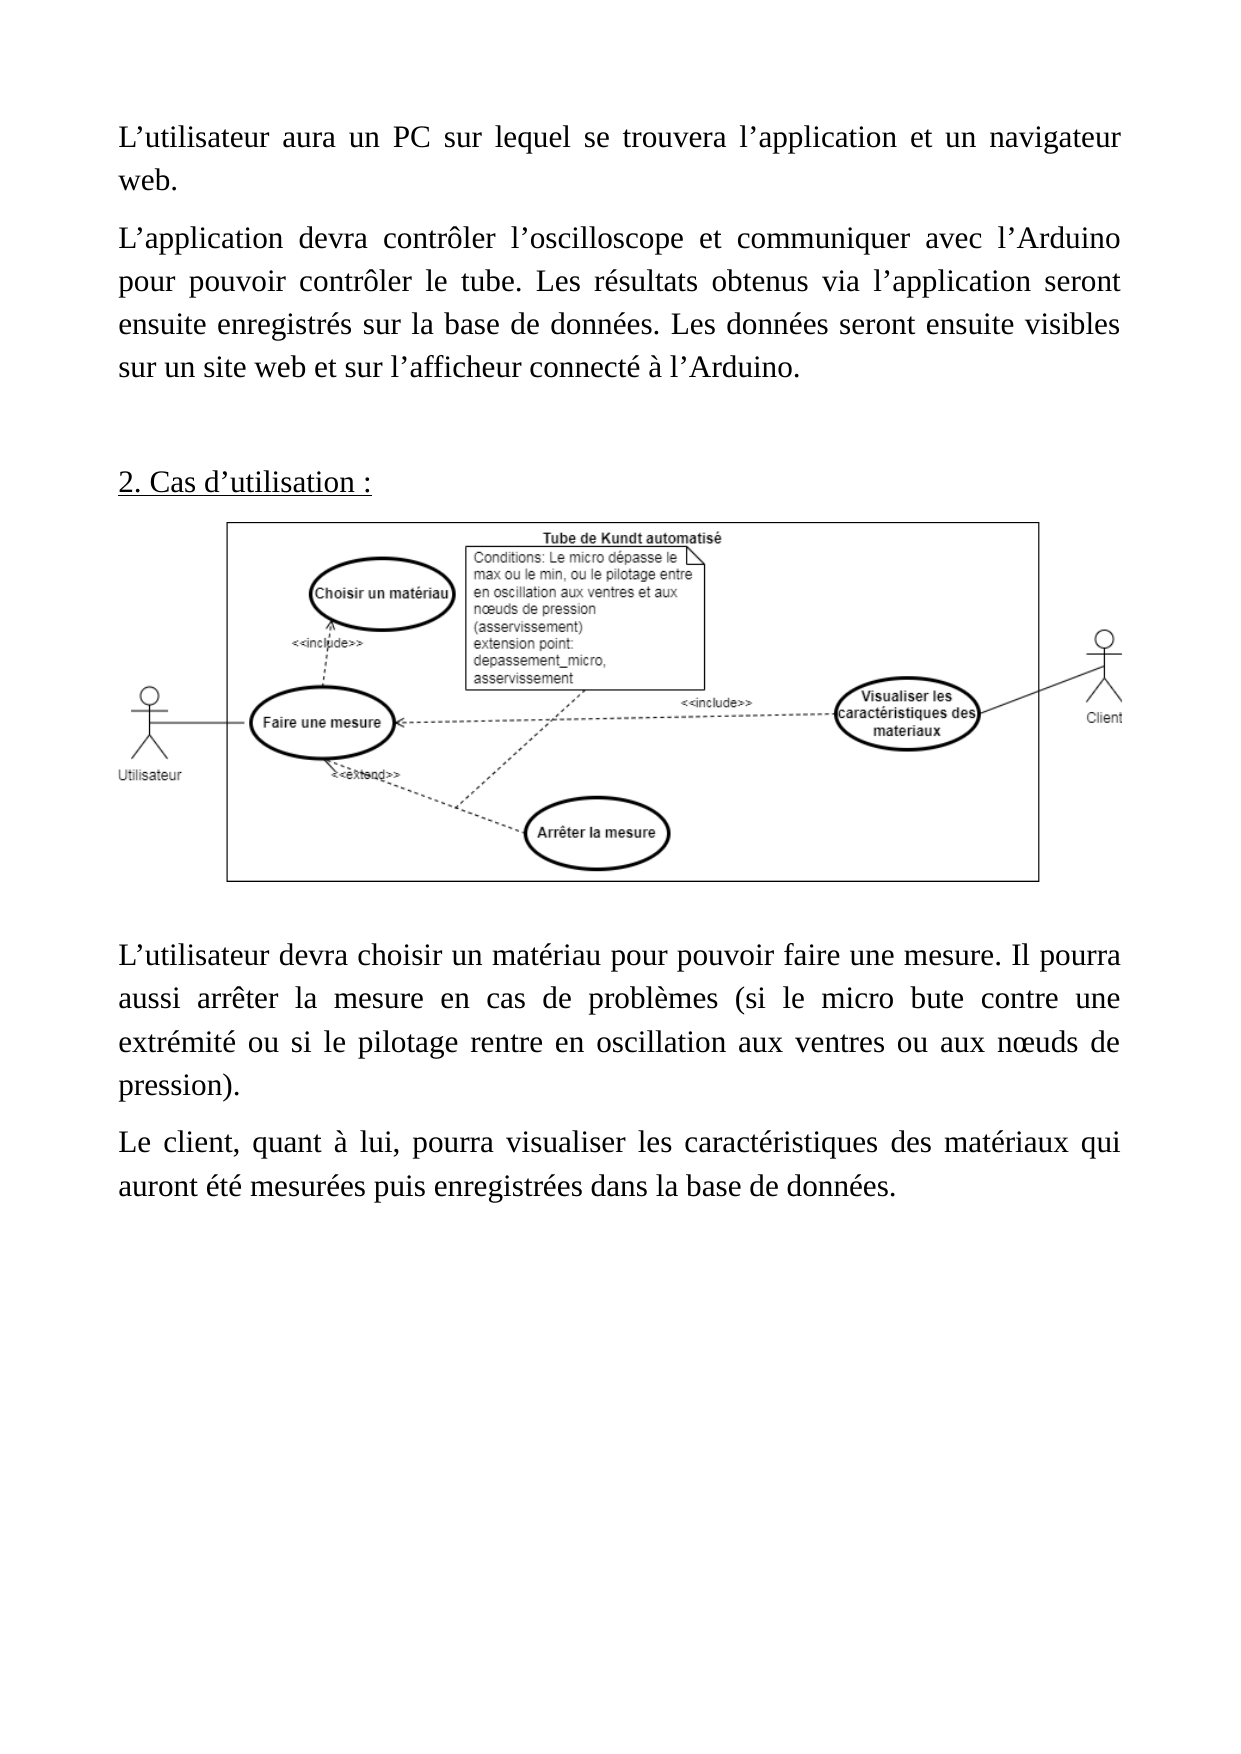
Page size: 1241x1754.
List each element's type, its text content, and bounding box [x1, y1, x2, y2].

text Le client, quant à lui, pourra visualiser les caractéristiques des matériaux qui auront été mesurées puis enregistrées dans la base de données. [118, 1124, 1122, 1203]
text 2. Cas d’utilisation : [118, 464, 1122, 500]
text L’utilisateur aura un PC sur lequel se trouvera l’application et un navigateur web. [118, 118, 1122, 197]
text L’application devra contrôler l’oscilloscope et communiquer avec l’Arduino pour pouvoir contrôler le tube. Les résultats obtenus via l’application seront ensuite enregistrés sur la base de données. Les données seront ensuite visibles sur un site web et sur l’afficheur connecté à l’Arduino. [118, 219, 1122, 384]
picture [118, 522, 1123, 882]
text L’utilisateur devra choisir un matériau pour pouvoir faire une mesure. Il pourra aussi arrêter la mesure en cas de problèmes (si le micro bute contre une extrémité ou si le pilotage rentre en oscillation aux ventres ou aux nœuds de pression). [118, 937, 1122, 1102]
